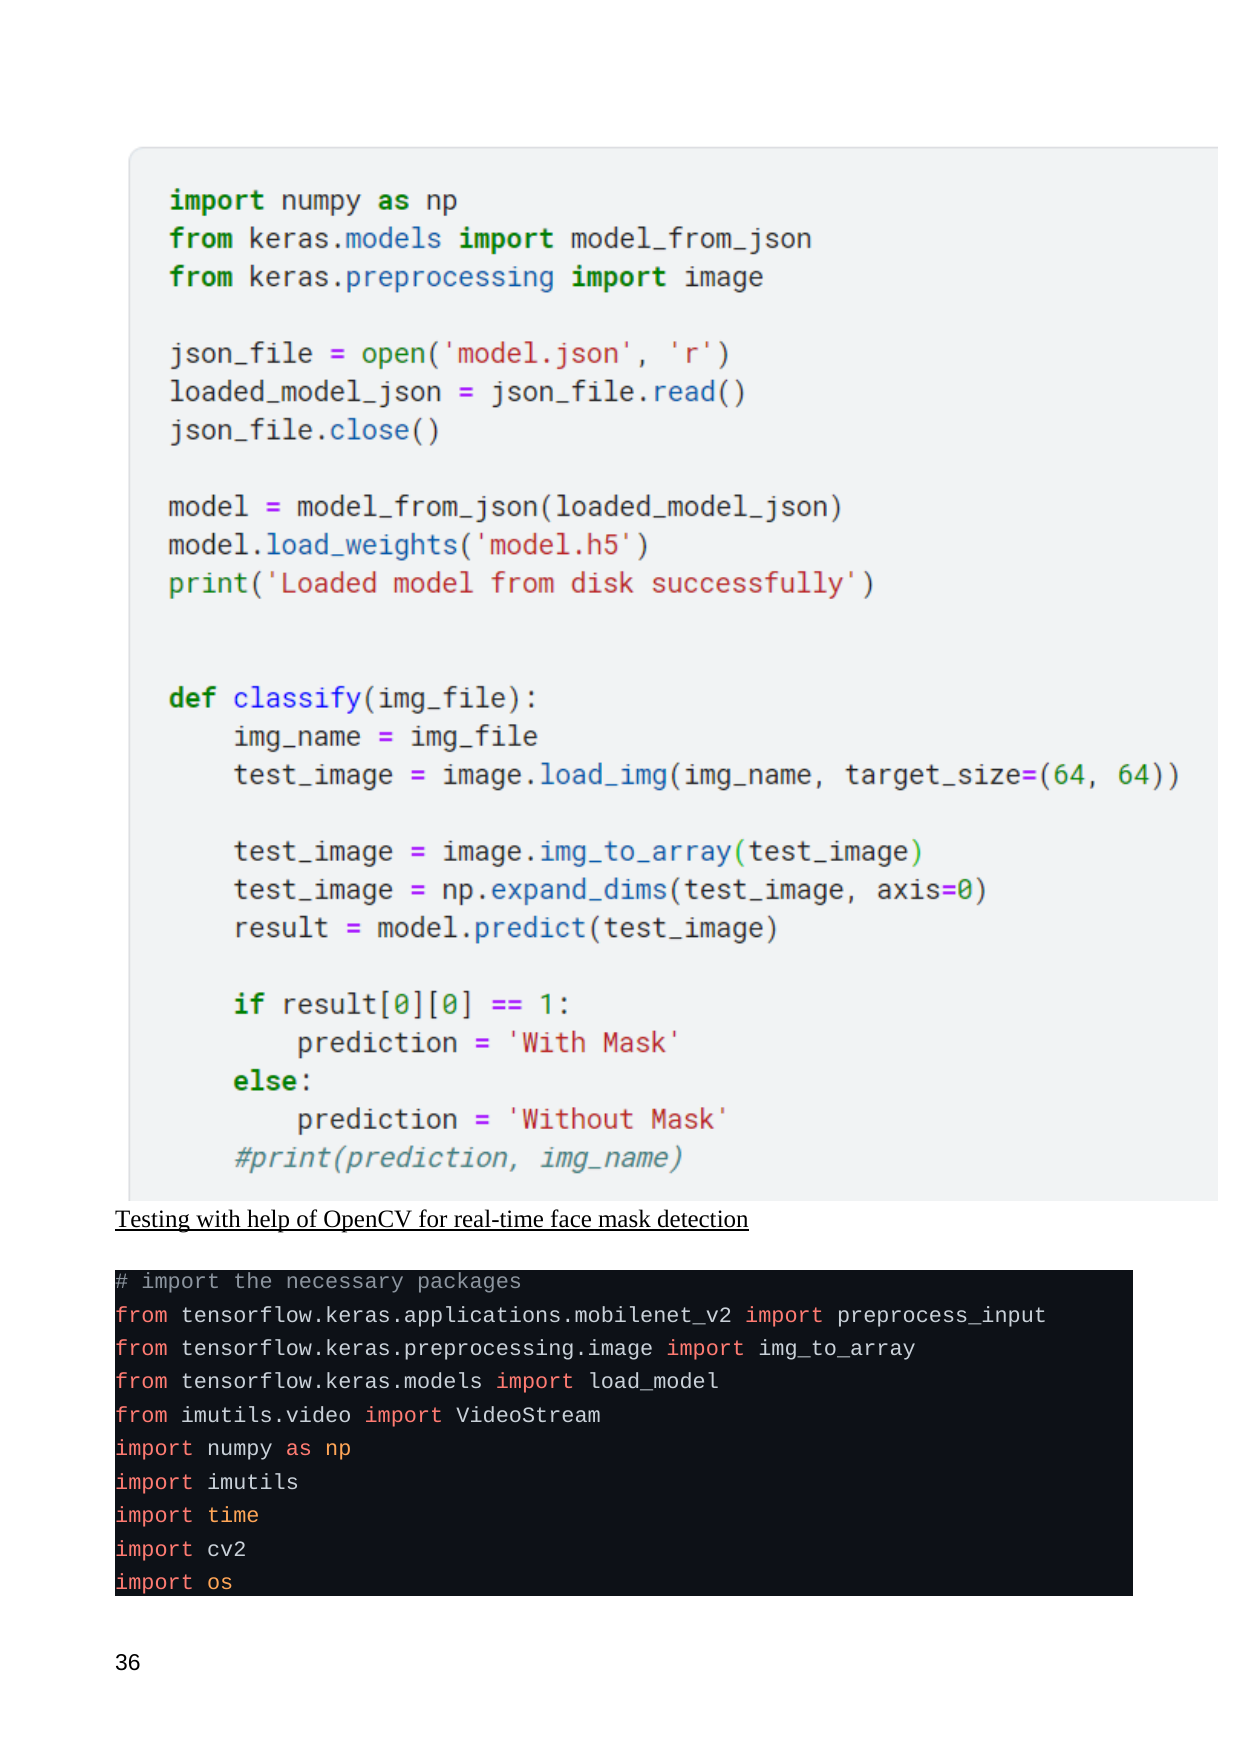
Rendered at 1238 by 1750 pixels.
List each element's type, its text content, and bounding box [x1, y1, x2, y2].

text from tensorflow.keras.preprocessing.image import img_to_array [115, 1337, 1133, 1362]
text from tensorflow.keras.applications.mobilenet_v2 import preprocess_input [115, 1304, 1133, 1329]
text from imutils.video import VideoStream [115, 1404, 1133, 1429]
text Testing with help of OpenCV for real-time face mask detection [115, 1204, 1133, 1233]
text import os [115, 1571, 1133, 1596]
text import cv2 [115, 1538, 1133, 1563]
text from tensorflow.keras.models import load_model [115, 1371, 1133, 1396]
text import imutils [115, 1471, 1133, 1496]
text import numpy as np [115, 1438, 1133, 1462]
text # import the necessary packages [115, 1270, 1133, 1295]
text import time [115, 1504, 1133, 1529]
picture [115, 141, 1218, 1201]
